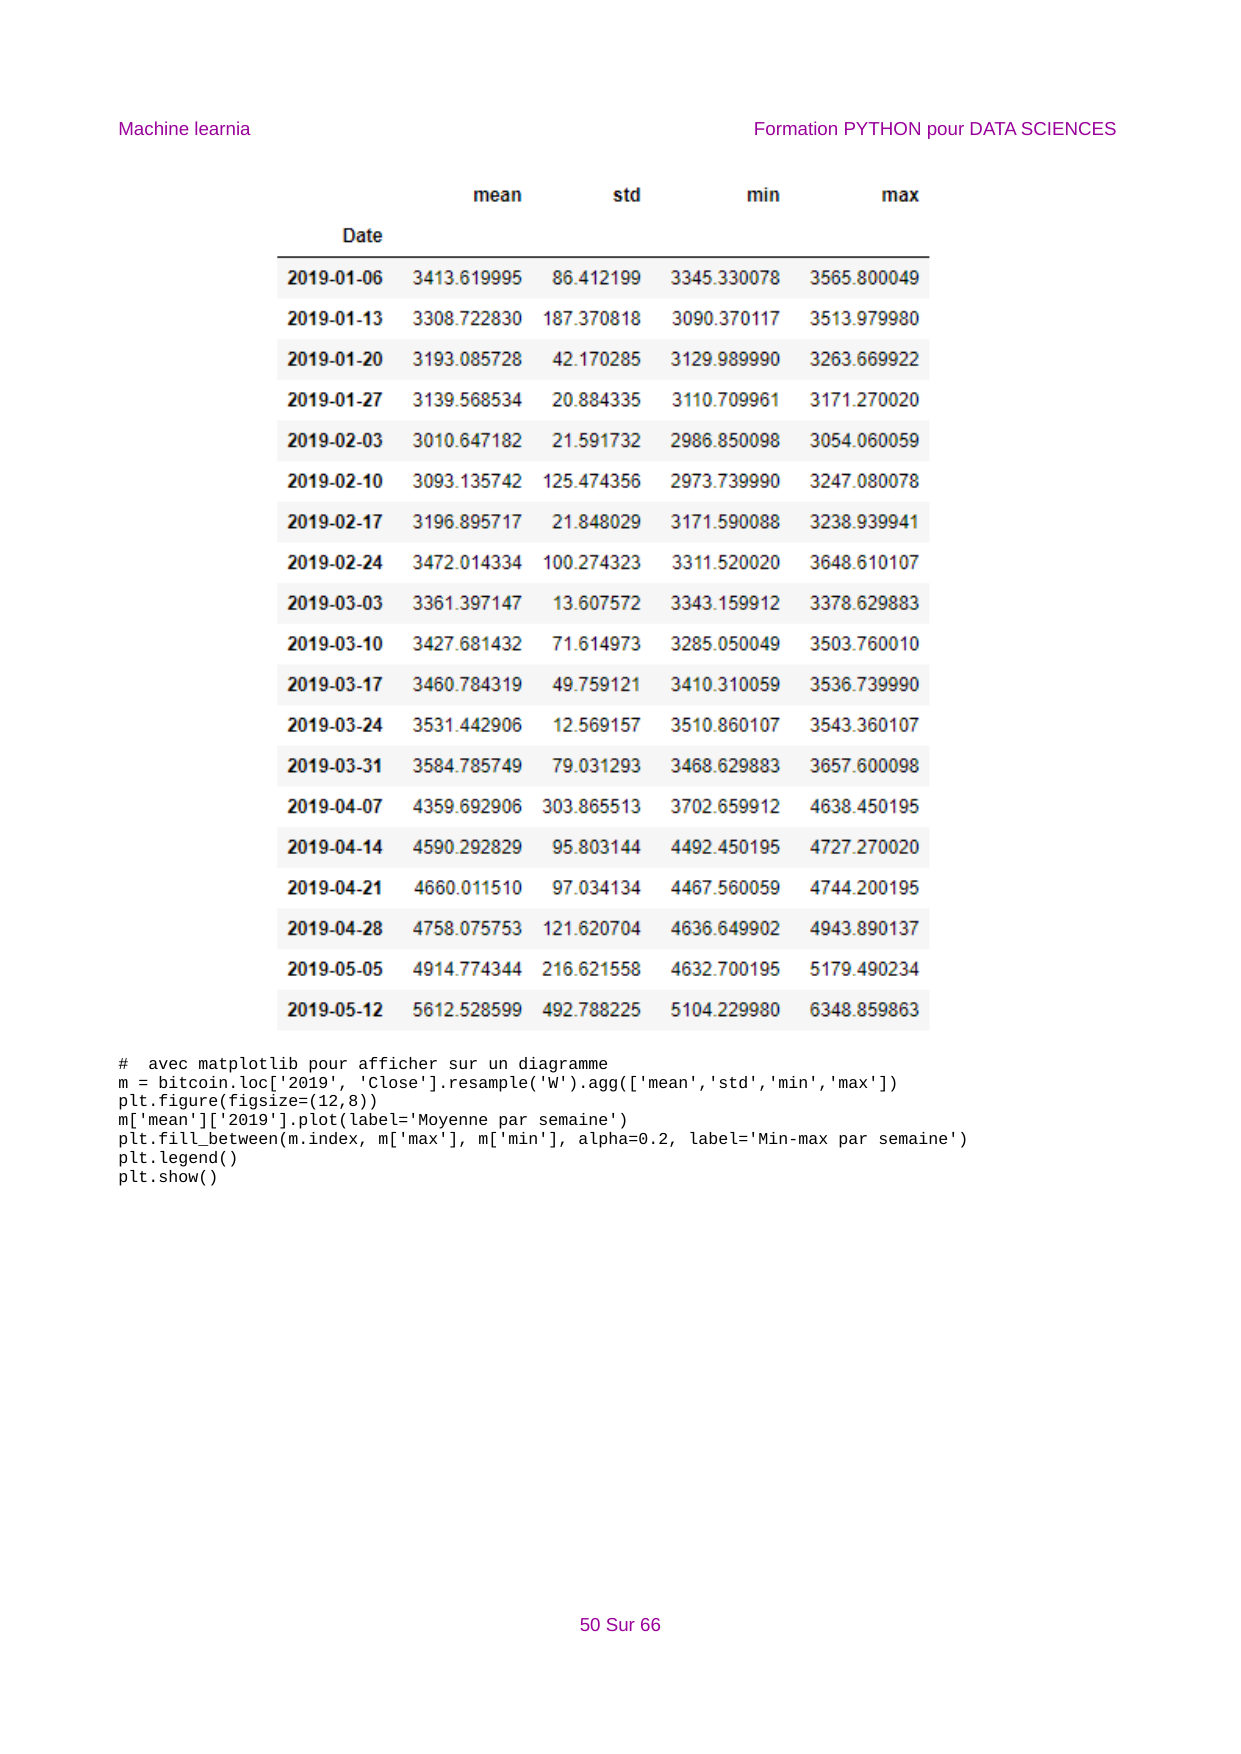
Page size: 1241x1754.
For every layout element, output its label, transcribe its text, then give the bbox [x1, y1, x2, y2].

text m = bitcoin.loc['2019', 'Close'].resample('W').agg(['mean','std','min','max']) [118, 1074, 1122, 1093]
text plt.fill_between(m.index, m['max'], m['min'], alpha=0.2, label='Min-max par semaine') [118, 1131, 1122, 1149]
text plt.legend() [118, 1149, 1122, 1168]
picture [265, 169, 975, 1037]
text # avec matplotlib pour afficher sur un diagramme [118, 1055, 1122, 1074]
text plt.show() [118, 1168, 1122, 1187]
text plt.figure(figsize=(12,8)) [118, 1093, 1122, 1112]
text m['mean']['2019'].plot(label='Moyenne par semaine') [118, 1112, 1122, 1131]
